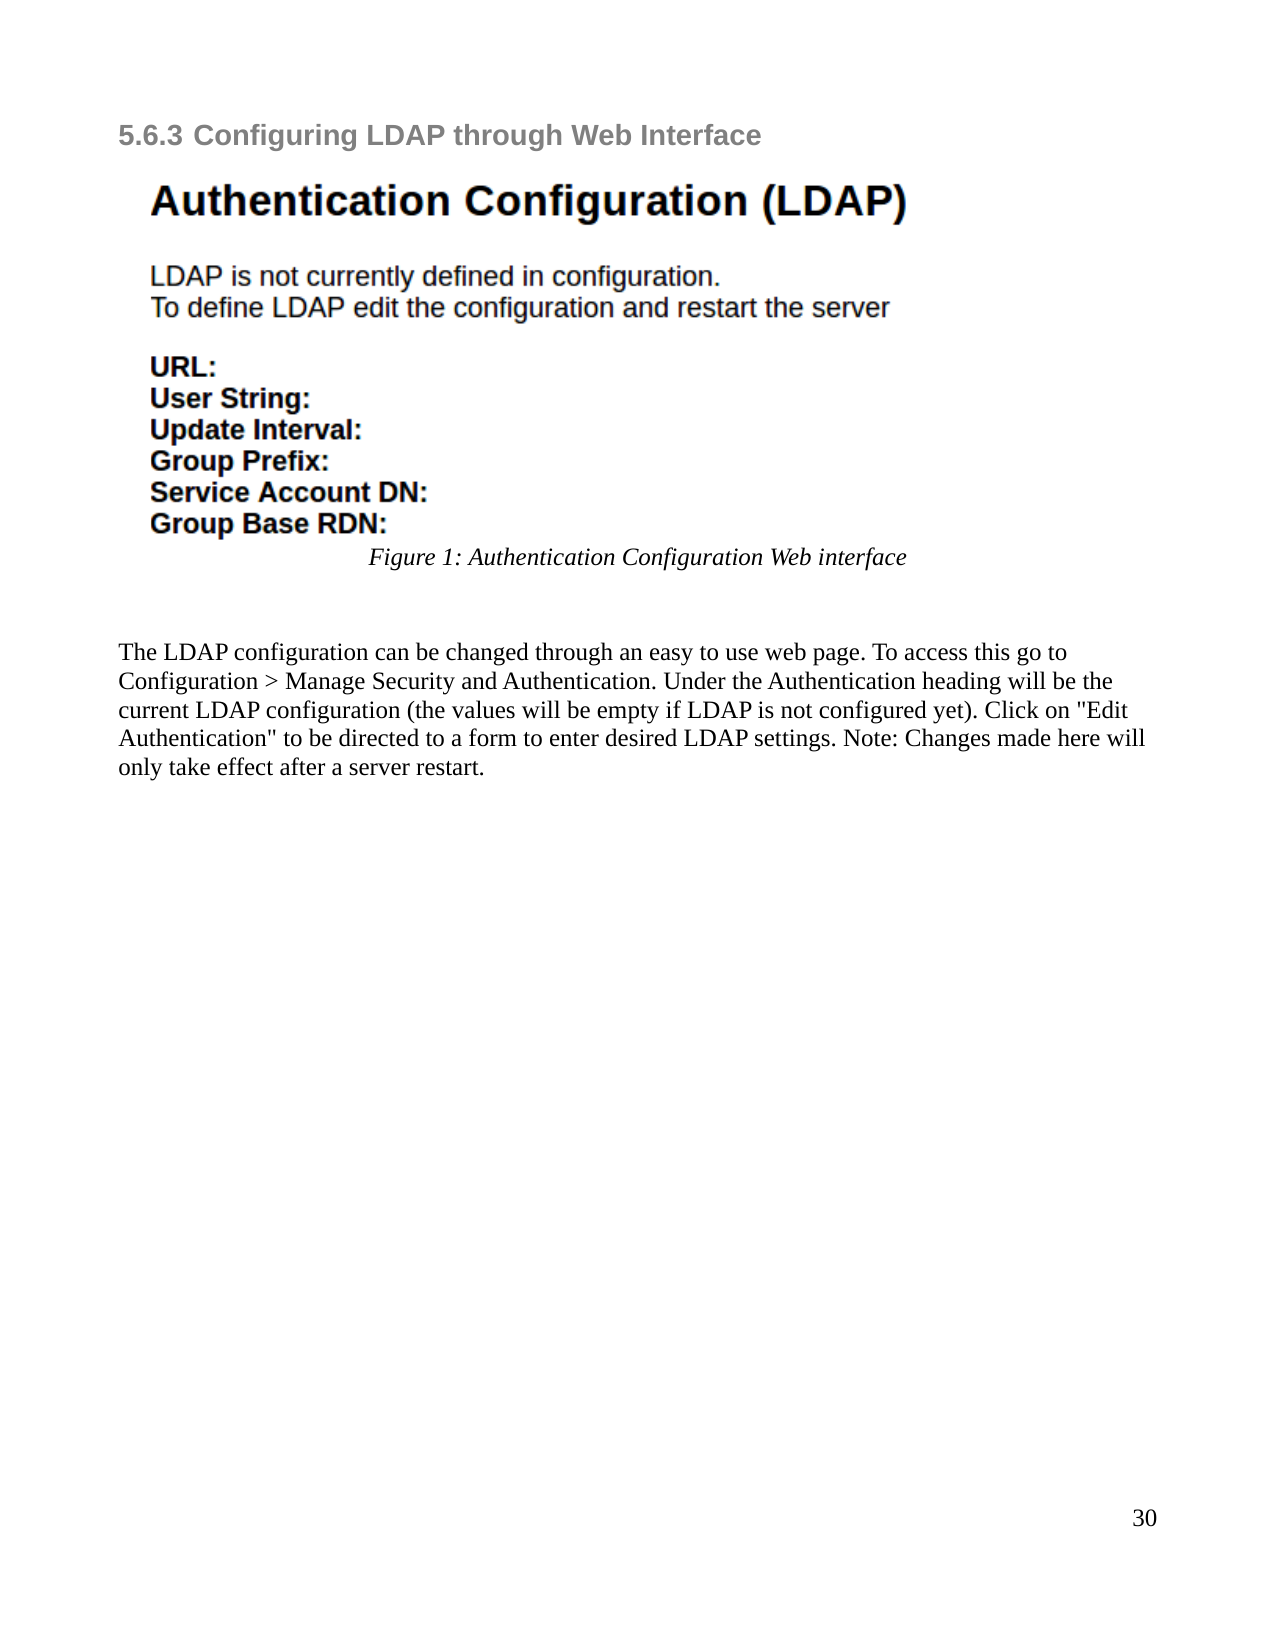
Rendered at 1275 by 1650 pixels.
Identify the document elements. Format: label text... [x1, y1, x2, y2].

subtitle Configuring LDAP through Web Interface [118, 118, 1157, 152]
text Figure 1: Authentication Configuration Web interface [118, 177, 1157, 571]
picture [150, 164, 1125, 543]
text The LDAP configuration can be changed through an easy to use web page. To access this go to Configuration > Manage Security and Authentication. Under the Authentication heading will be the current LDAP configuration (the values will be empty if LDAP is not configured yet). Click on "Edit Authentication" to be directed to a form to enter desired LDAP settings. Note: Changes made here will only take effect after a server restart. [118, 637, 1157, 781]
